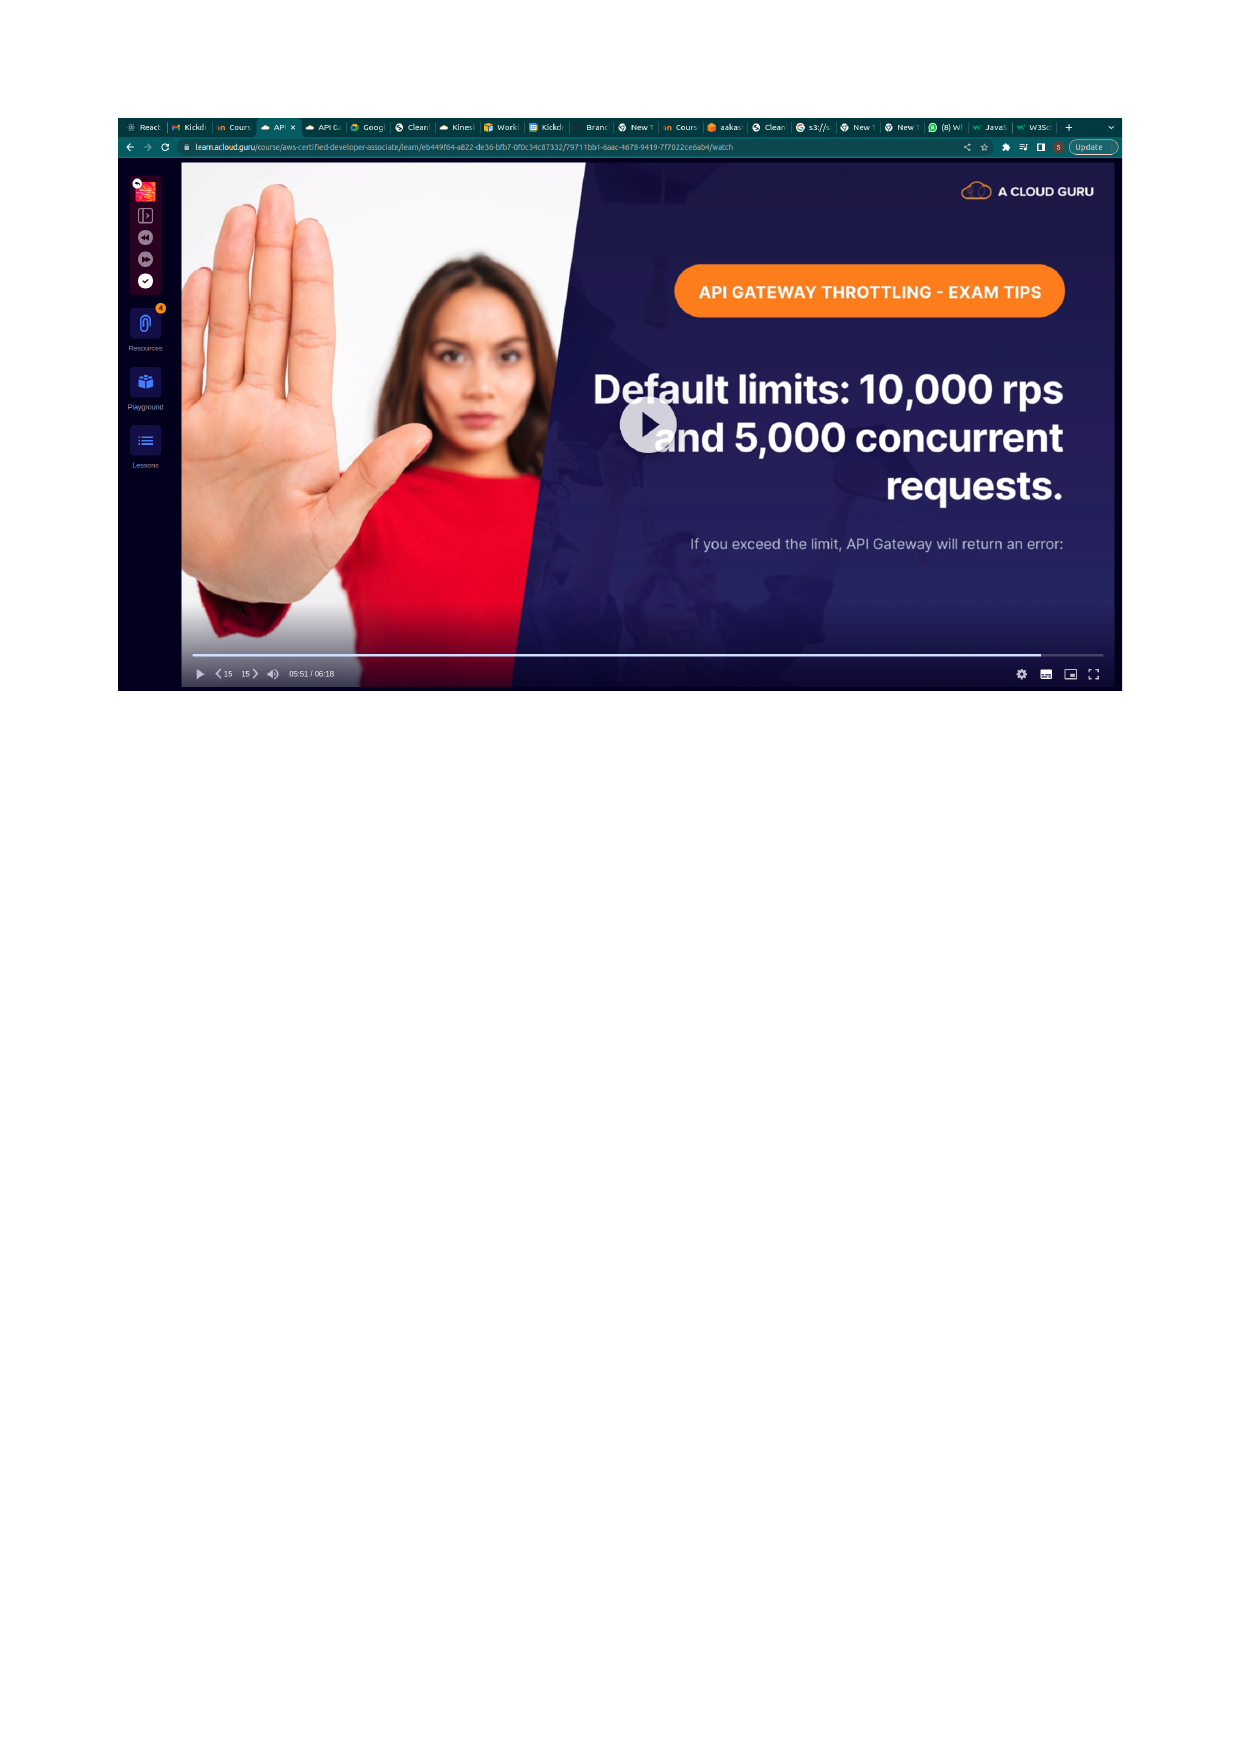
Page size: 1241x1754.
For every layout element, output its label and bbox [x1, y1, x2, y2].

picture [118, 118, 1123, 691]
